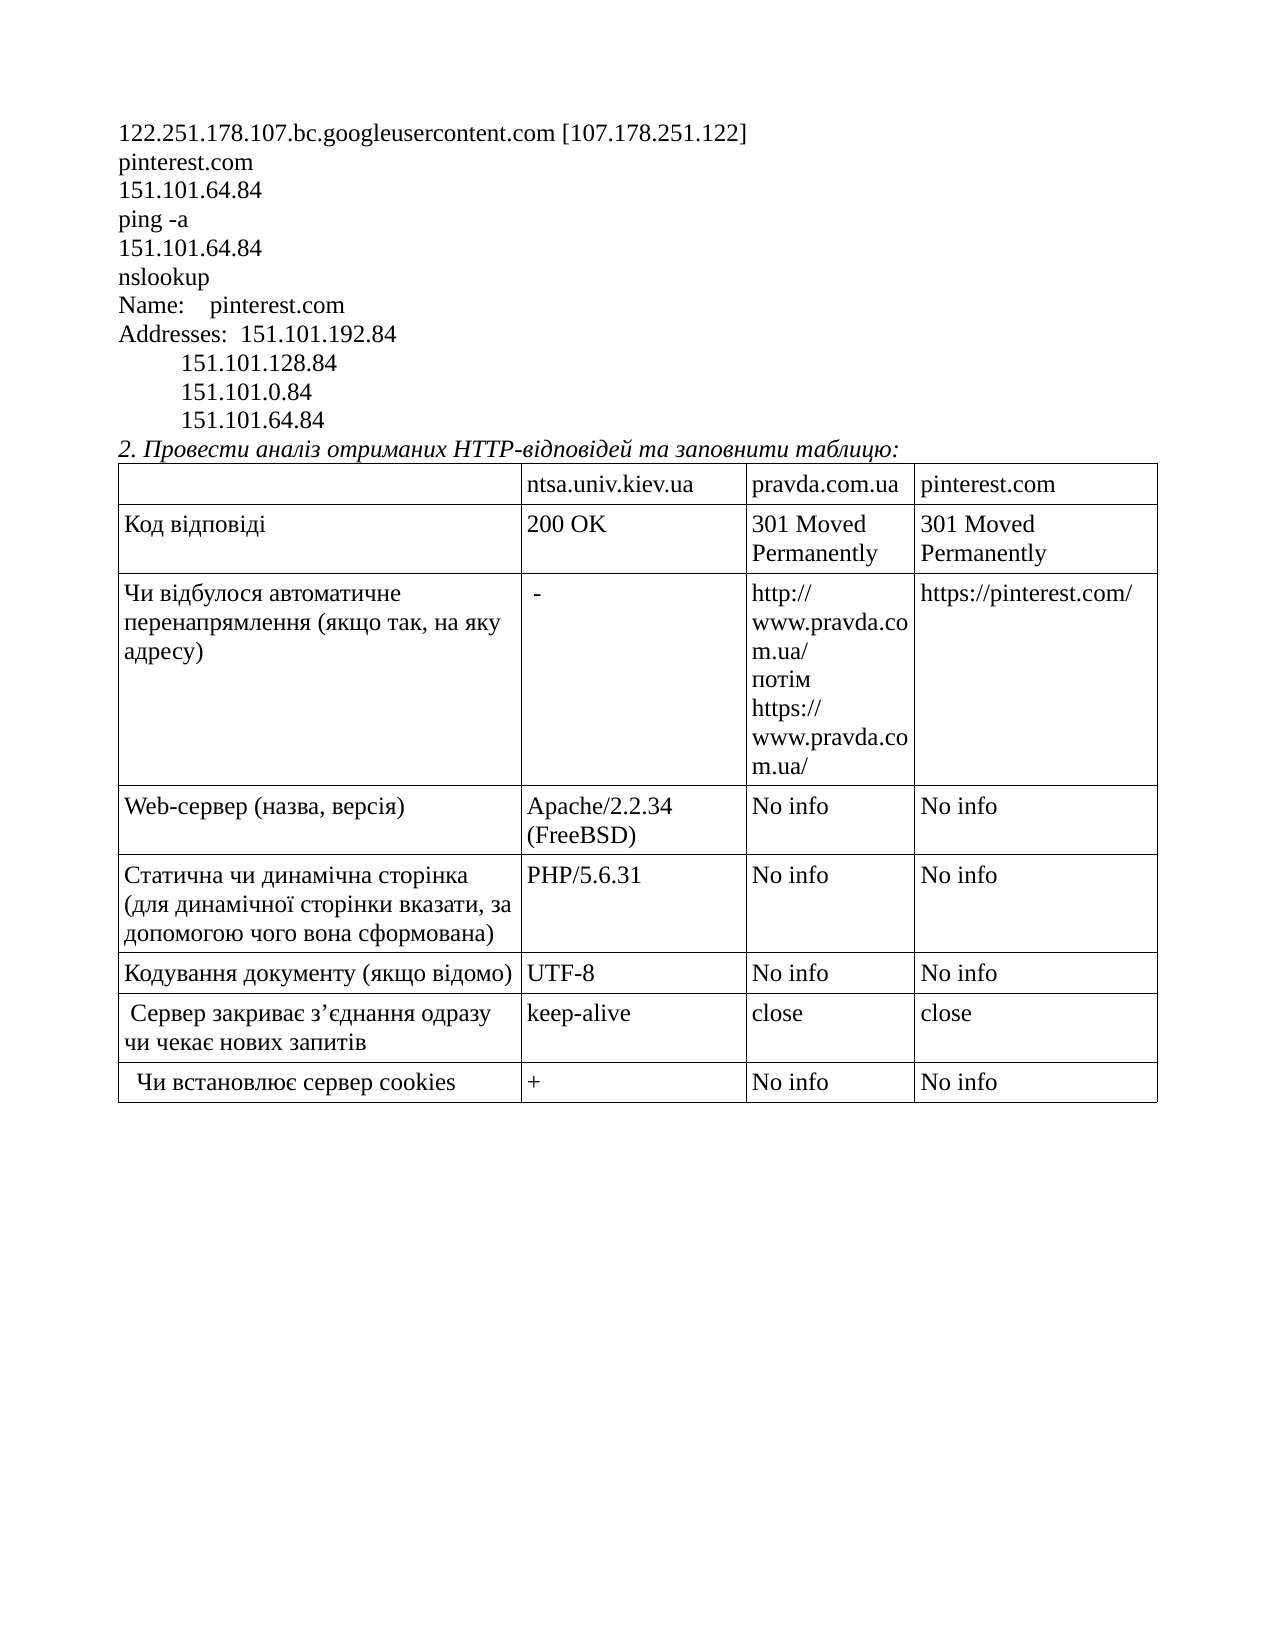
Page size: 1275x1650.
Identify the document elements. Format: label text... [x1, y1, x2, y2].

text 151.101.64.84 [118, 406, 1157, 434]
table_cell PHP/5.6.31 [522, 855, 746, 952]
table_cell 200 OK [522, 505, 746, 572]
table_cell No info [915, 953, 1157, 992]
table_cell No info [747, 855, 914, 952]
text Addresses: 151.101.192.84 [118, 319, 1157, 348]
table_header [119, 464, 521, 503]
text 151.101.64.84 [118, 176, 1157, 204]
table_cell 301 Moved Permanently [747, 505, 914, 572]
text 151.101.0.84 [118, 377, 1157, 406]
table_header ntsa.univ.kiev.ua [522, 464, 746, 503]
text 151.101.128.84 [118, 348, 1157, 377]
table_cell https://pinterest.com/ [915, 574, 1157, 785]
table_cell No info [915, 855, 1157, 952]
text nslookup [118, 262, 1157, 291]
table_cell No info [915, 1063, 1157, 1102]
text 2. Провести аналіз отриманих HTTP-відповідей та заповнити таблицю: [118, 434, 1157, 463]
table_cell Чи встановлює сервер cookies [119, 1063, 521, 1102]
table_cell - [522, 574, 746, 785]
table_cell Apache/2.2.34 (FreeBSD) [522, 786, 746, 854]
table_cell No info [747, 953, 914, 992]
table_cell Статична чи динамічна сторінка (для динамічної сторінки вказати, за допомогою чого вона сформована) [119, 855, 521, 952]
table_cell Чи відбулося автоматичне перенапрямлення (якщо так, на яку адресу) [119, 574, 521, 785]
table_cell close [915, 994, 1157, 1062]
table_header pravda.com.ua [747, 464, 914, 503]
text ping -a [118, 204, 1157, 233]
table_cell No info [915, 786, 1157, 854]
table_cell Web-сервер (назва, версія) [119, 786, 521, 854]
text 122.251.178.107.bc.googleusercontent.com [107.178.251.122] [118, 118, 1157, 147]
table_cell http://www.pravda.com.ua/ потім https://www.pravda.com.ua/ [747, 574, 914, 785]
text 151.101.64.84 [118, 233, 1157, 262]
table_cell Сервер закриває з’єднання одразу чи чекає нових запитів [119, 994, 521, 1062]
table_cell Код відповіді [119, 505, 521, 572]
table_cell No info [747, 1063, 914, 1102]
table_header pinterest.com [915, 464, 1157, 503]
text Name: pinterest.com [118, 291, 1157, 319]
table_cell Кодування документу (якщо відомо) [119, 953, 521, 992]
table_cell close [747, 994, 914, 1062]
table_cell keep-alive [522, 994, 746, 1062]
table_cell No info [747, 786, 914, 854]
table_cell 301 Moved Permanently [915, 505, 1157, 572]
table_cell + [522, 1063, 746, 1102]
text pinterest.com [118, 147, 1157, 176]
table_cell UTF-8 [522, 953, 746, 992]
